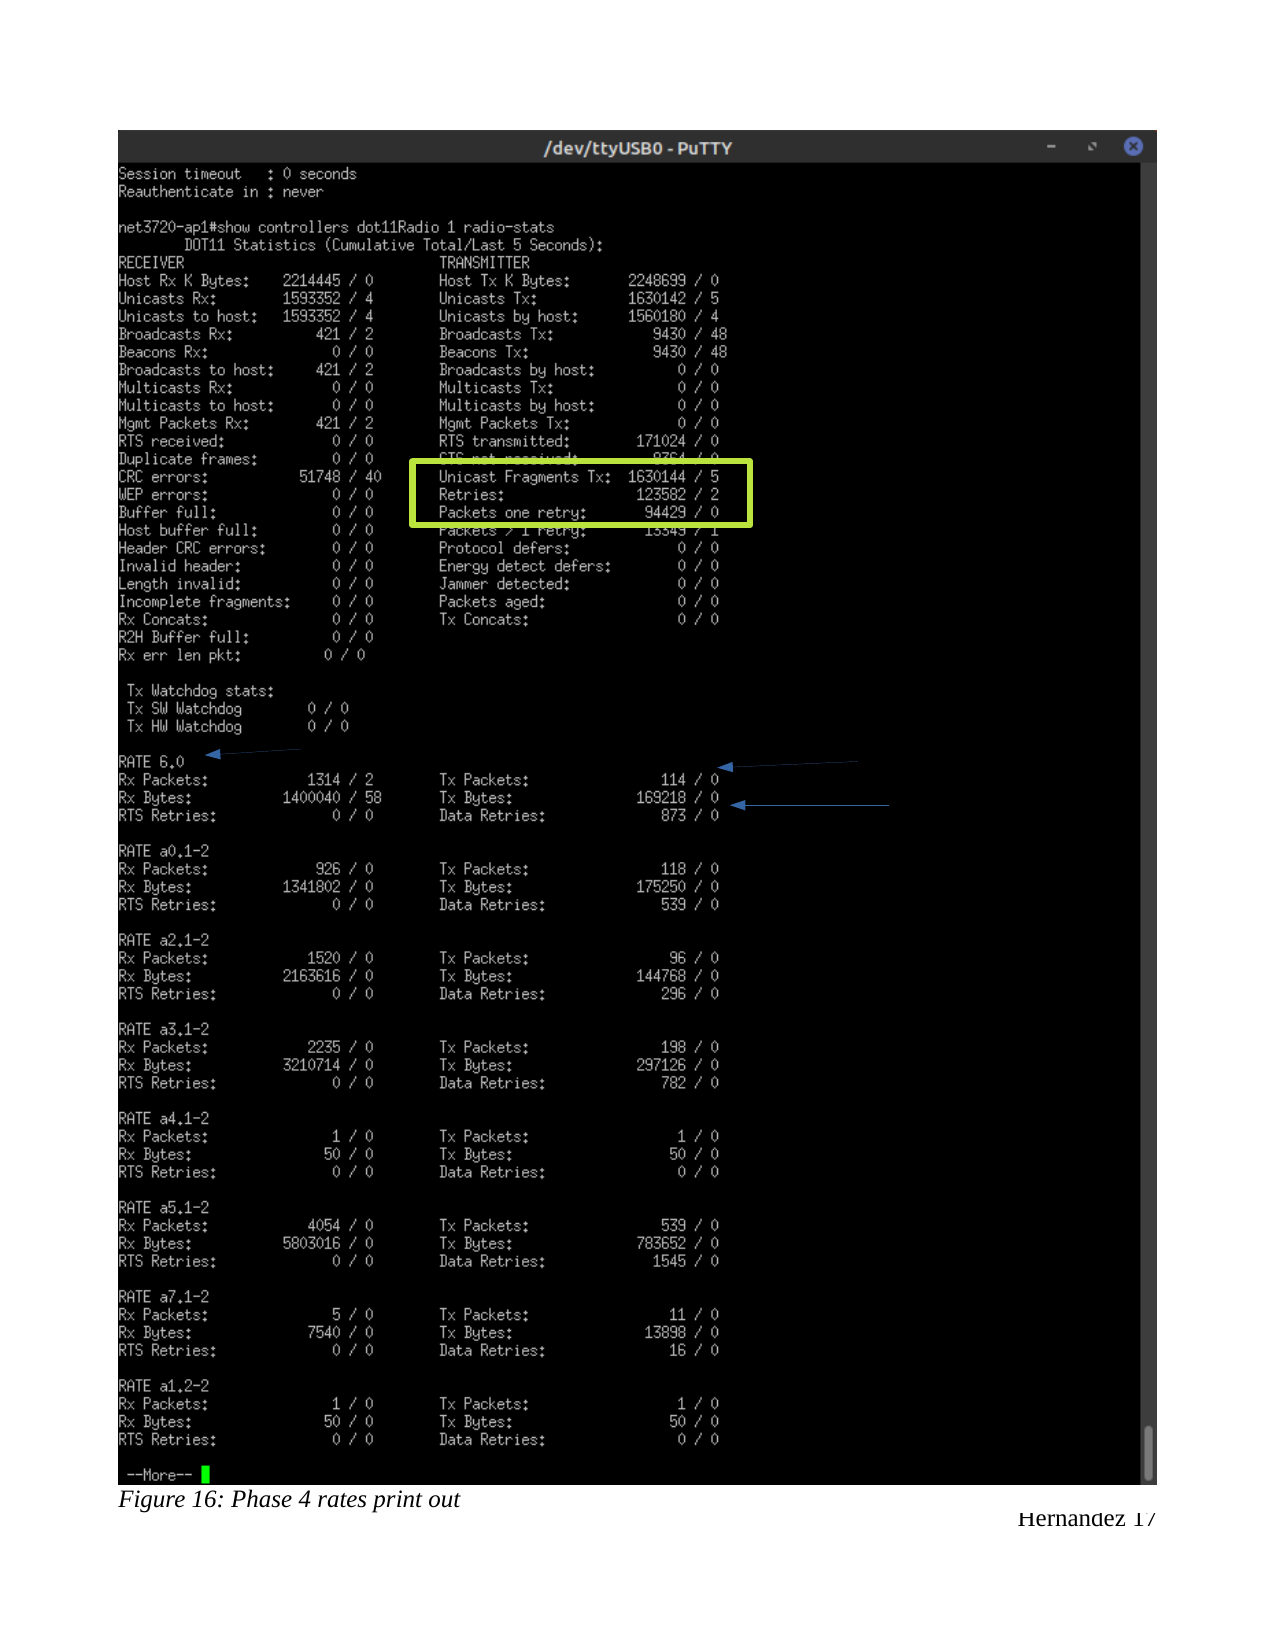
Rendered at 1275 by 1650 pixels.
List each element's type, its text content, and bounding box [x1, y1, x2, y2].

text Figure 16: Phase 4 rates print out [118, 1485, 1157, 1513]
picture [118, 130, 1157, 1485]
